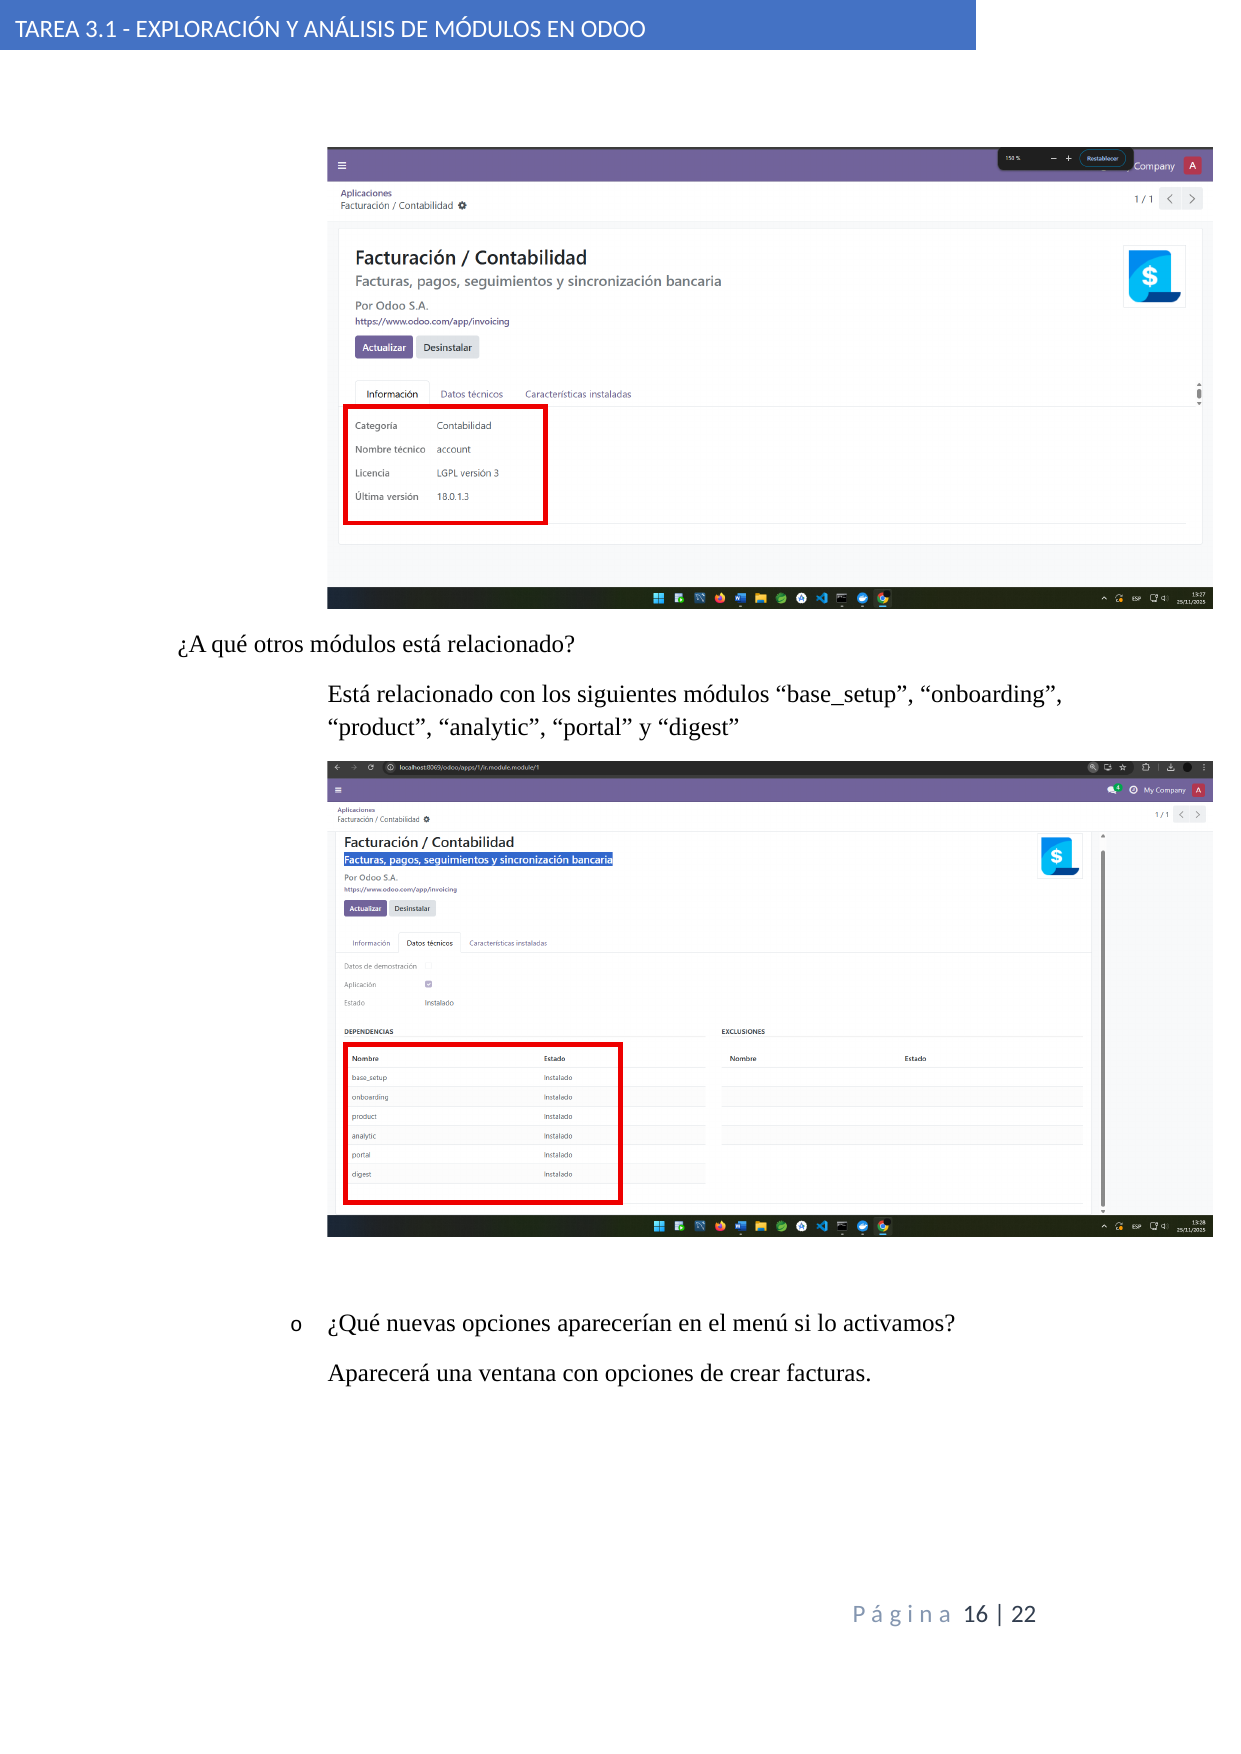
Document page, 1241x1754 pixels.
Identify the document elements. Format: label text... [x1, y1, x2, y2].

text Está relacionado con los siguientes módulos “base_setup”, “onboarding”, “product”, “analytic”, “portal” y “digest” [327, 679, 1063, 741]
list ¿Qué nuevas opciones aparecerían en el menú si lo activamos? [290, 1308, 1063, 1337]
text Aparecerá una ventana con opciones de crear facturas. [327, 1358, 1063, 1387]
text ¿A qué otros módulos está relacionado? [177, 629, 1063, 658]
